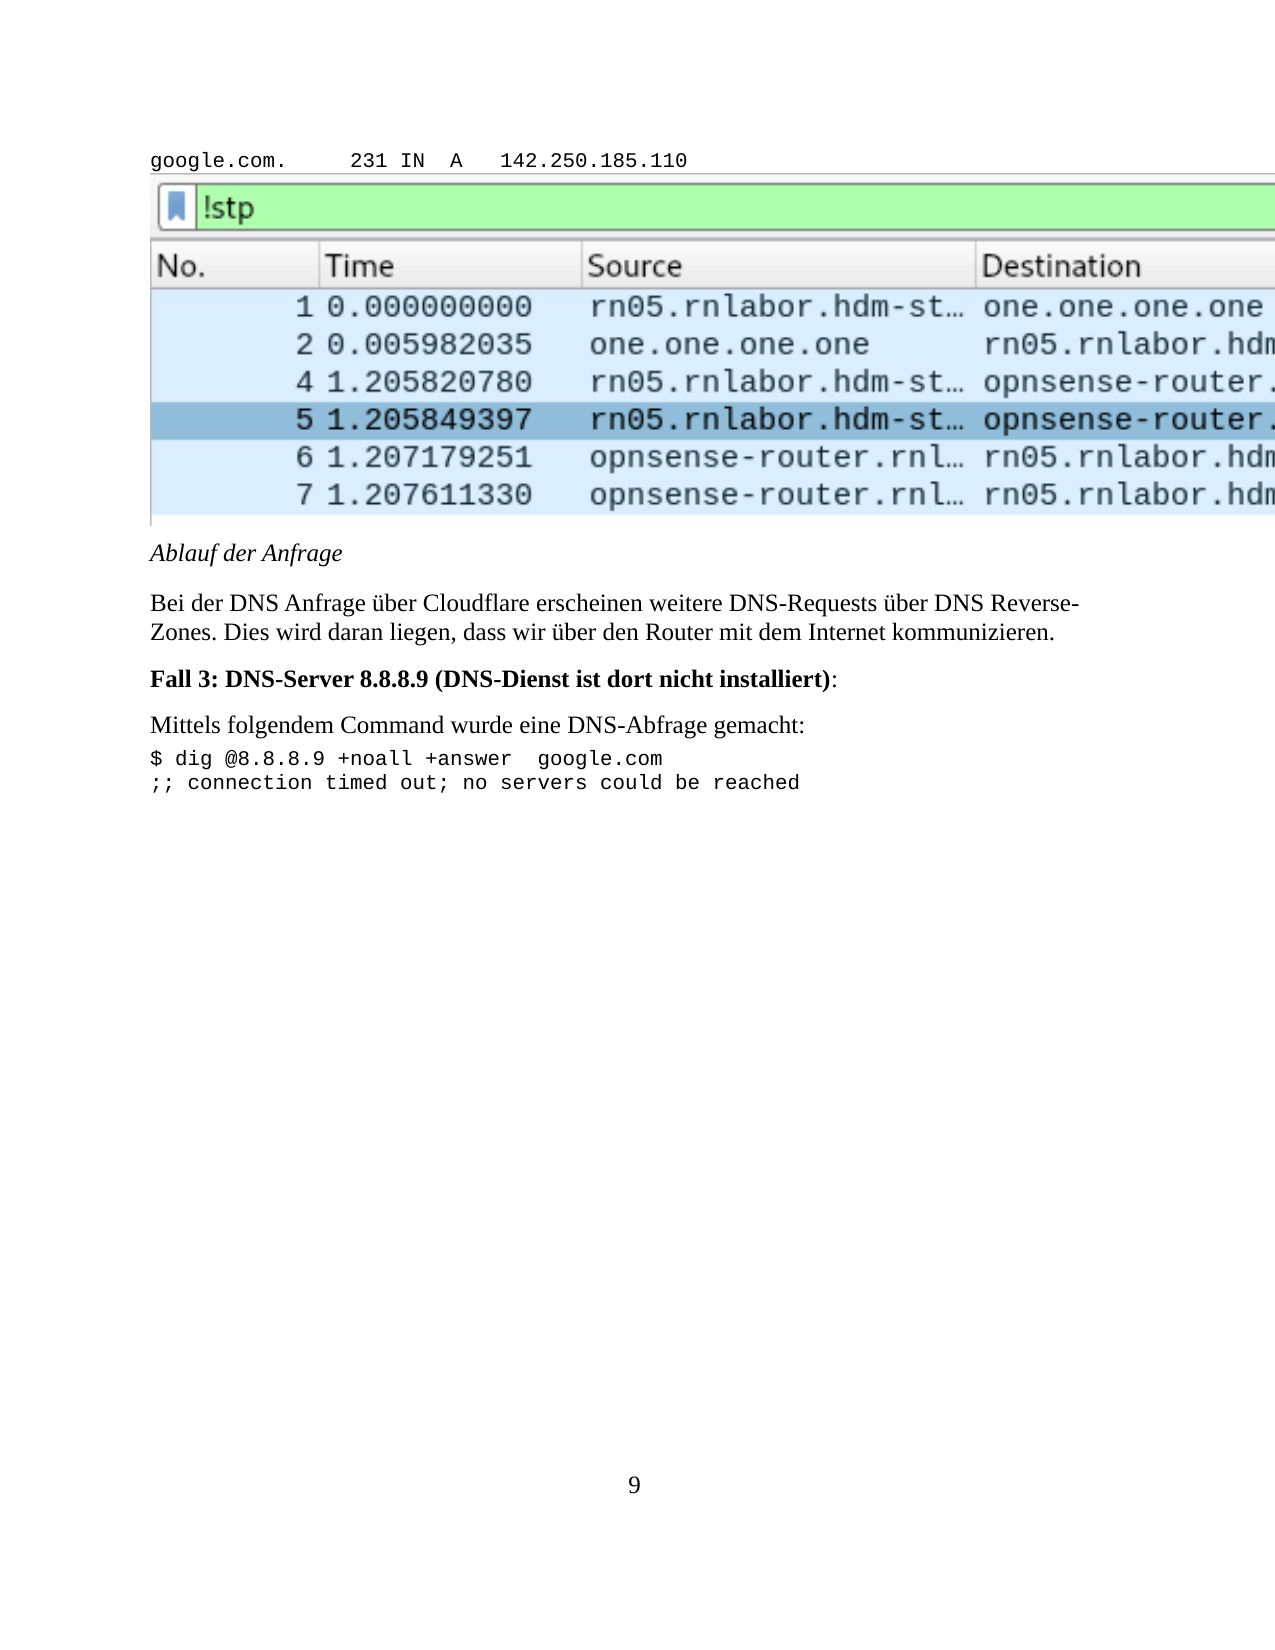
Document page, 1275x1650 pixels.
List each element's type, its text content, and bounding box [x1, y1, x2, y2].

text Mittels folgendem Command wurde eine DNS-Abfrage gemacht: [150, 711, 1125, 739]
picture [150, 173, 1275, 526]
text $ dig @8.8.8.9 +noall +answer google.com [150, 748, 1125, 772]
text google.com. 231 IN A 142.250.185.110 [150, 150, 1125, 173]
text ;; connection timed out; no servers could be reached [150, 772, 1125, 796]
text Bei der DNS Anfrage über Cloudflare erscheinen weitere DNS-Requests über DNS Reverse-Zones. Dies wird daran liegen, dass wir über den Router mit dem Internet kommunizieren. [150, 588, 1125, 646]
text Ablauf der Anfrage [150, 538, 1125, 567]
text Fall 3: DNS-Server 8.8.8.9 (DNS-Dienst ist dort nicht installiert): [150, 664, 1125, 693]
